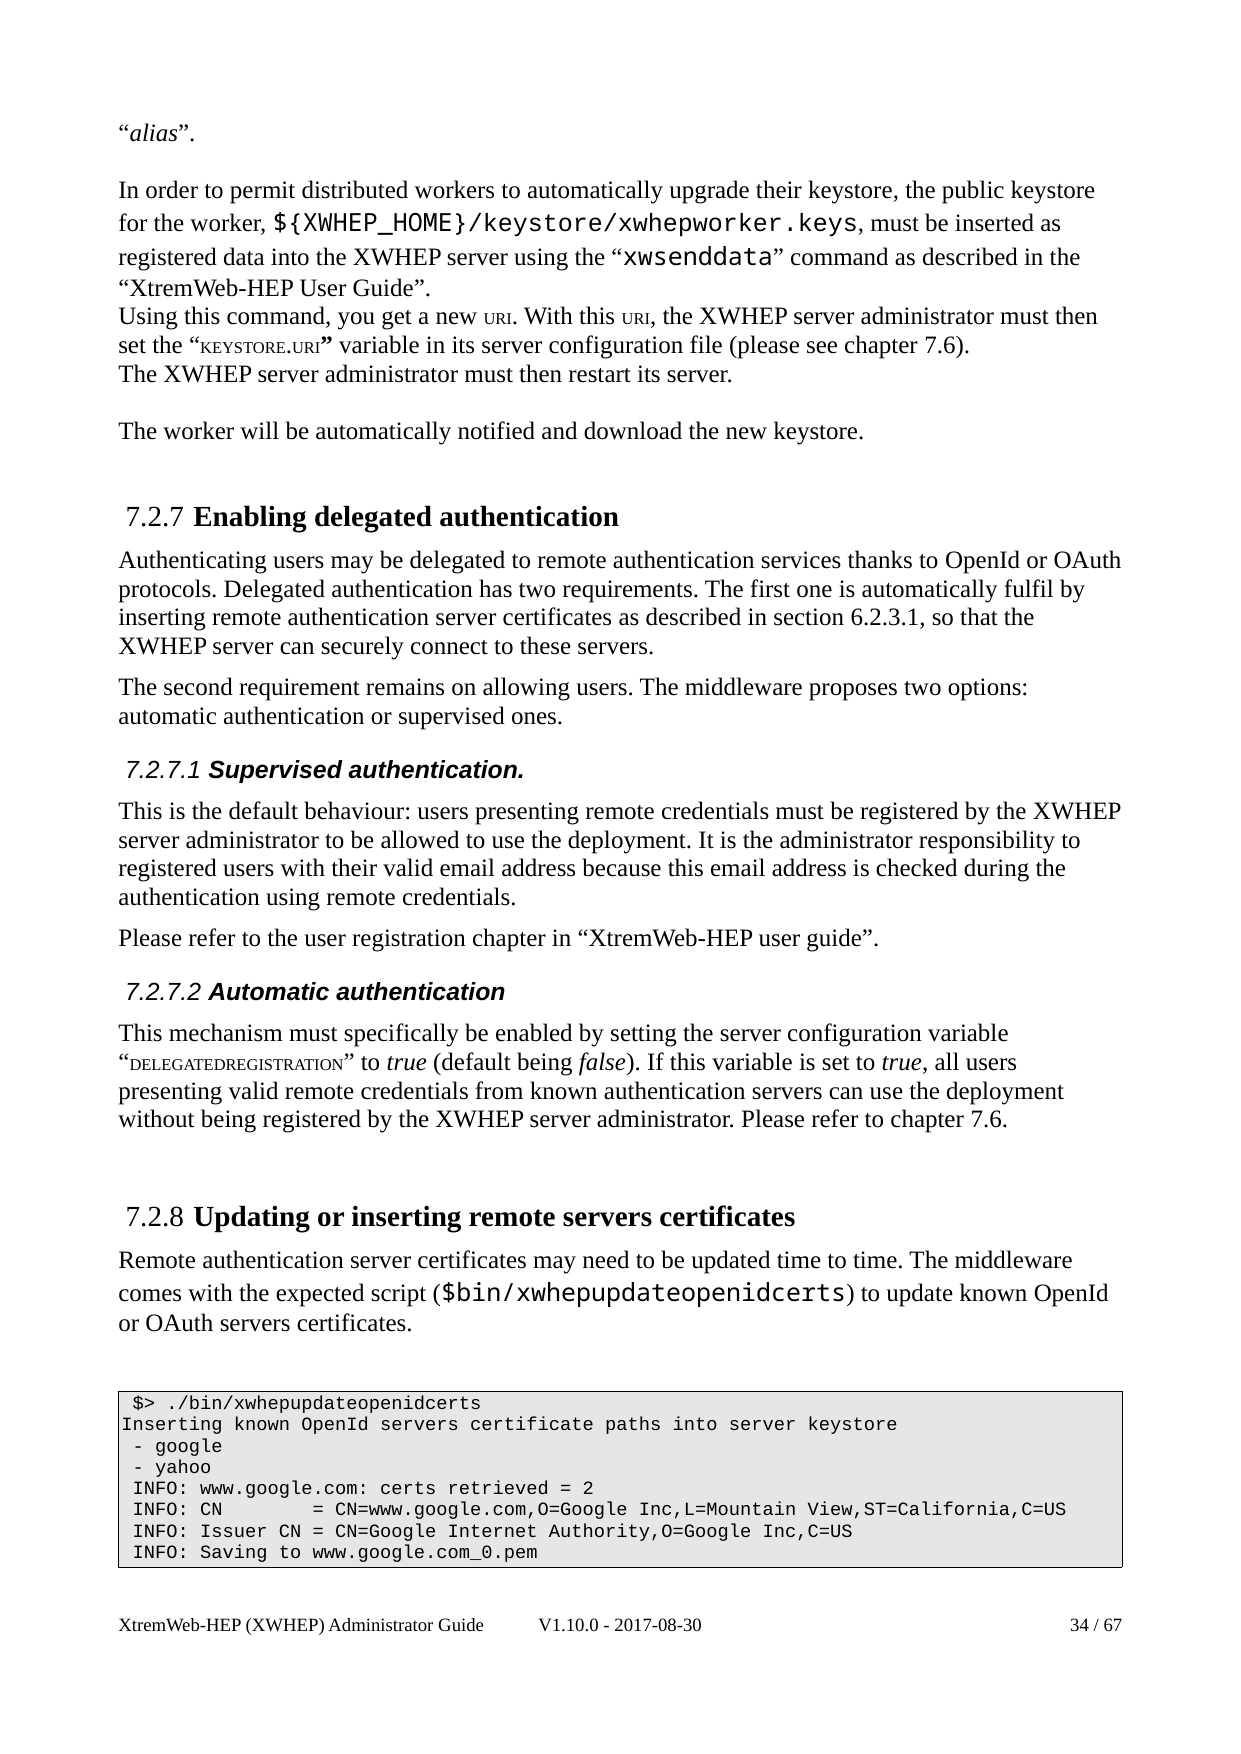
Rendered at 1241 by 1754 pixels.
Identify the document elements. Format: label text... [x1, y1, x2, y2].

text In order to permit distributed workers to automatically upgrade their keystore, the public keystore for the worker, ${XWHEP_HOME}/keystore/xwhepworker.keys, must be inserted as registered data into the XWHEP server using the “xwsenddata” command as described in the “XtremWeb-HEP User Guide”. [118, 176, 1122, 301]
text The XWHEP server administrator must then restart its server. [118, 359, 1122, 388]
text - yahoo [119, 1455, 1122, 1476]
text Please refer to the user registration chapter in “XtremWeb-HEP user guide”. [118, 923, 1122, 952]
text This mechanism must specifically be enabled by setting the server configuration variable “delegatedregistration” to true (default being false). If this variable is set to true, all users presenting valid remote credentials from known authentication servers can use the deployment without being registered by the XWHEP server administrator. Please refer to chapter 7.6. [118, 1018, 1122, 1133]
subtitle Updating or inserting remote servers certificates [118, 1199, 1122, 1233]
text INFO: www.google.com: certs retrieved = 2 [119, 1476, 1122, 1497]
subtitle Supervised authentication. [118, 755, 1122, 783]
text The worker will be automatically notified and download the new keystore. [118, 416, 1122, 445]
subtitle Automatic authentication [118, 977, 1122, 1006]
text INFO: Saving to www.google.com_0.pem [119, 1540, 1122, 1567]
text Remote authentication server certificates may need to be updated time to time. The middleware comes with the expected script ($bin/xwhepupdateopenidcerts) to update known OpenId or OAuth servers certificates. [118, 1246, 1122, 1337]
text “alias”. [118, 118, 1122, 147]
text $> ./bin/xwhepupdateopenidcerts [119, 1392, 1122, 1412]
subtitle Enabling delegated authentication [118, 499, 1122, 532]
text Using this command, you get a new uri. With this uri, the XWHEP server administrator must then set the “keystore.uri” variable in its server configuration file (please see chapter 7.6). [118, 301, 1122, 359]
text This is the default behaviour: users presenting remote credentials must be registered by the XWHEP server administrator to be allowed to use the deployment. It is the administrator responsibility to registered users with their valid email address because this email address is checked during the authentication using remote credentials. [118, 796, 1122, 911]
text Inserting known OpenId servers certificate paths into server keystore [119, 1412, 1122, 1433]
text Authenticating users may be delegated to remote authentication services thanks to OpenId or OAuth protocols. Delegated authentication has two requirements. The first one is automatically fulfil by inserting remote authentication server certificates as described in section 6.2.3.1, so that the XWHEP server can securely connect to these servers. [118, 545, 1122, 660]
text INFO: Issuer CN = CN=Google Internet Authority,O=Google Inc,C=US [119, 1518, 1122, 1540]
text - google [119, 1433, 1122, 1455]
text INFO: CN = CN=www.google.com,O=Google Inc,L=Mountain View,ST=California,C=US [119, 1497, 1122, 1518]
text The second requirement remains on allowing users. The middleware proposes two options: automatic authentication or supervised ones. [118, 672, 1122, 730]
